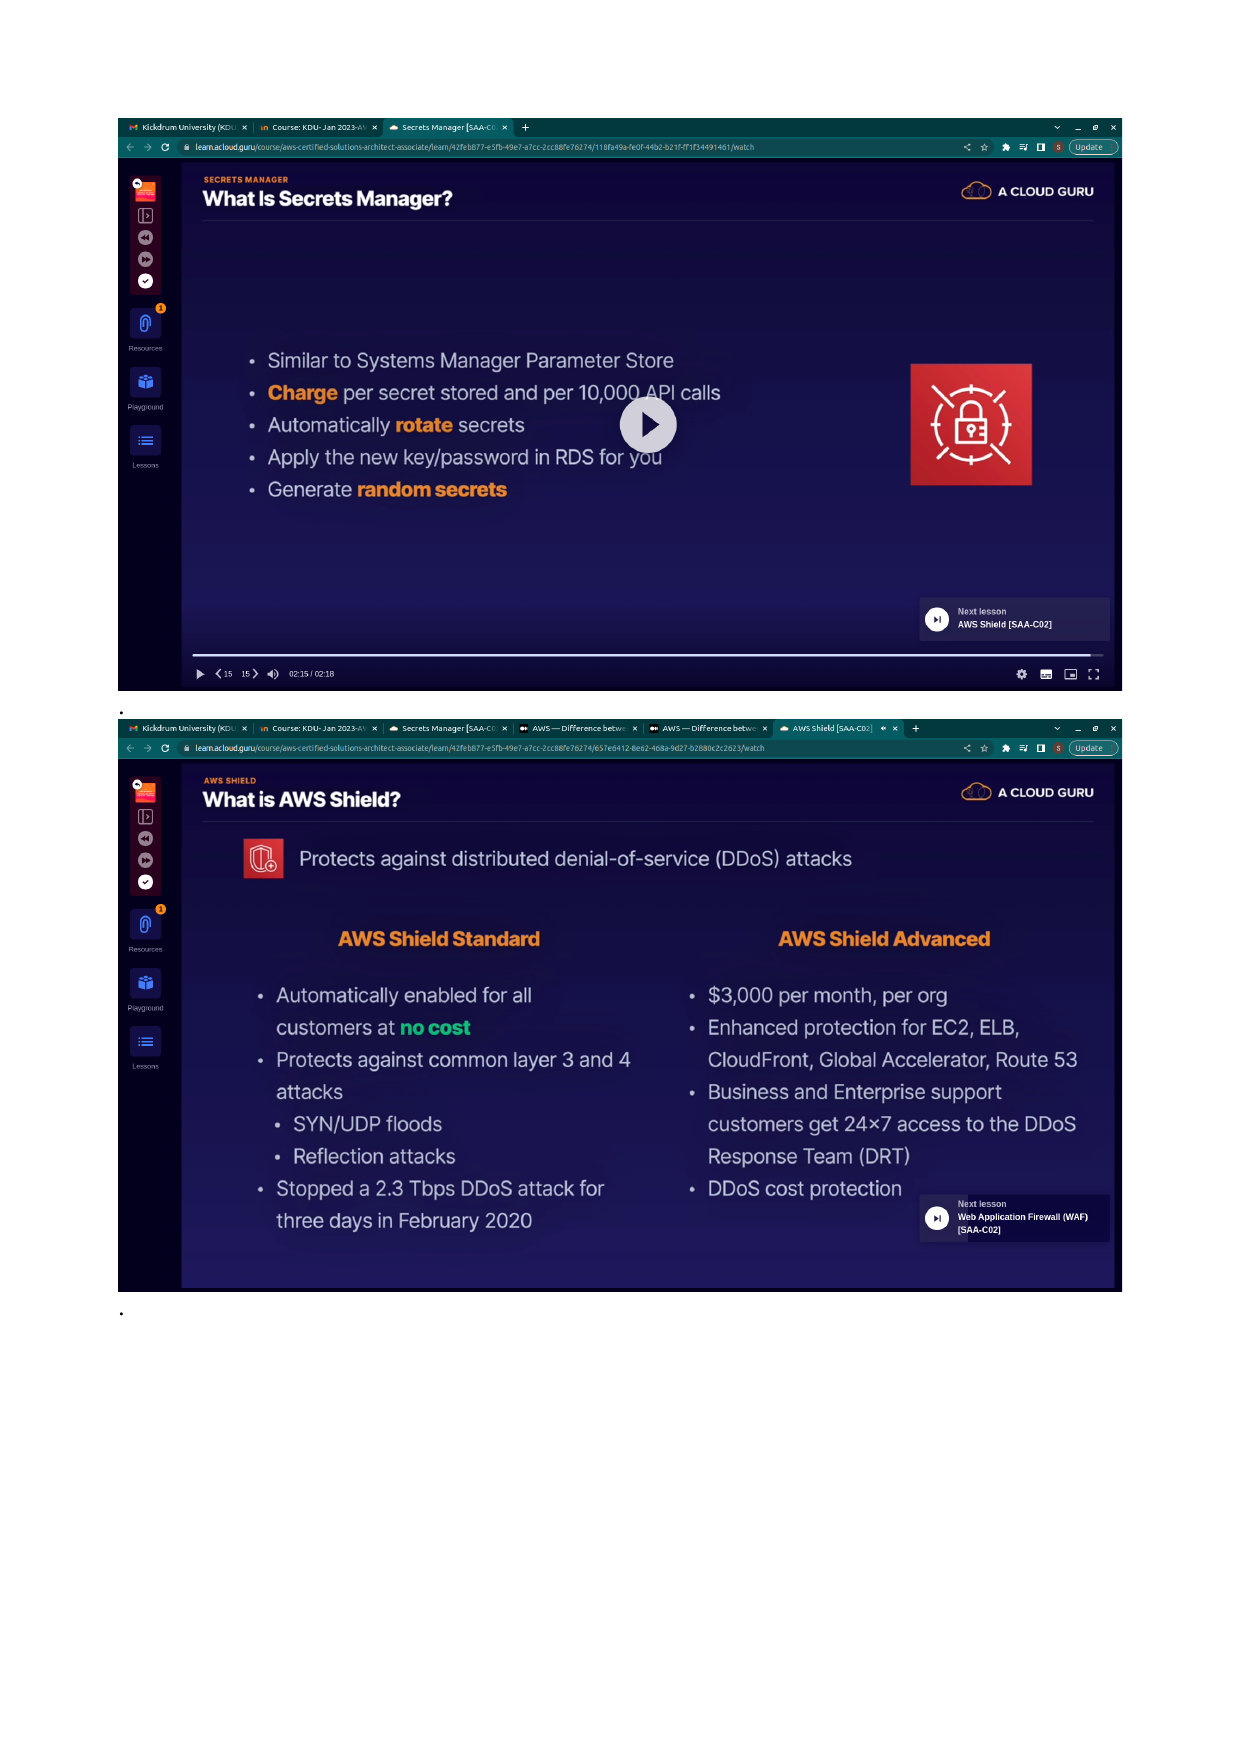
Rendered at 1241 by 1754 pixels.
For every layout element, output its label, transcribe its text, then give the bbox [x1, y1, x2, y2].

picture [118, 719, 1123, 1292]
picture [118, 118, 1123, 691]
text . [118, 1292, 1122, 1321]
text . [118, 691, 1122, 719]
